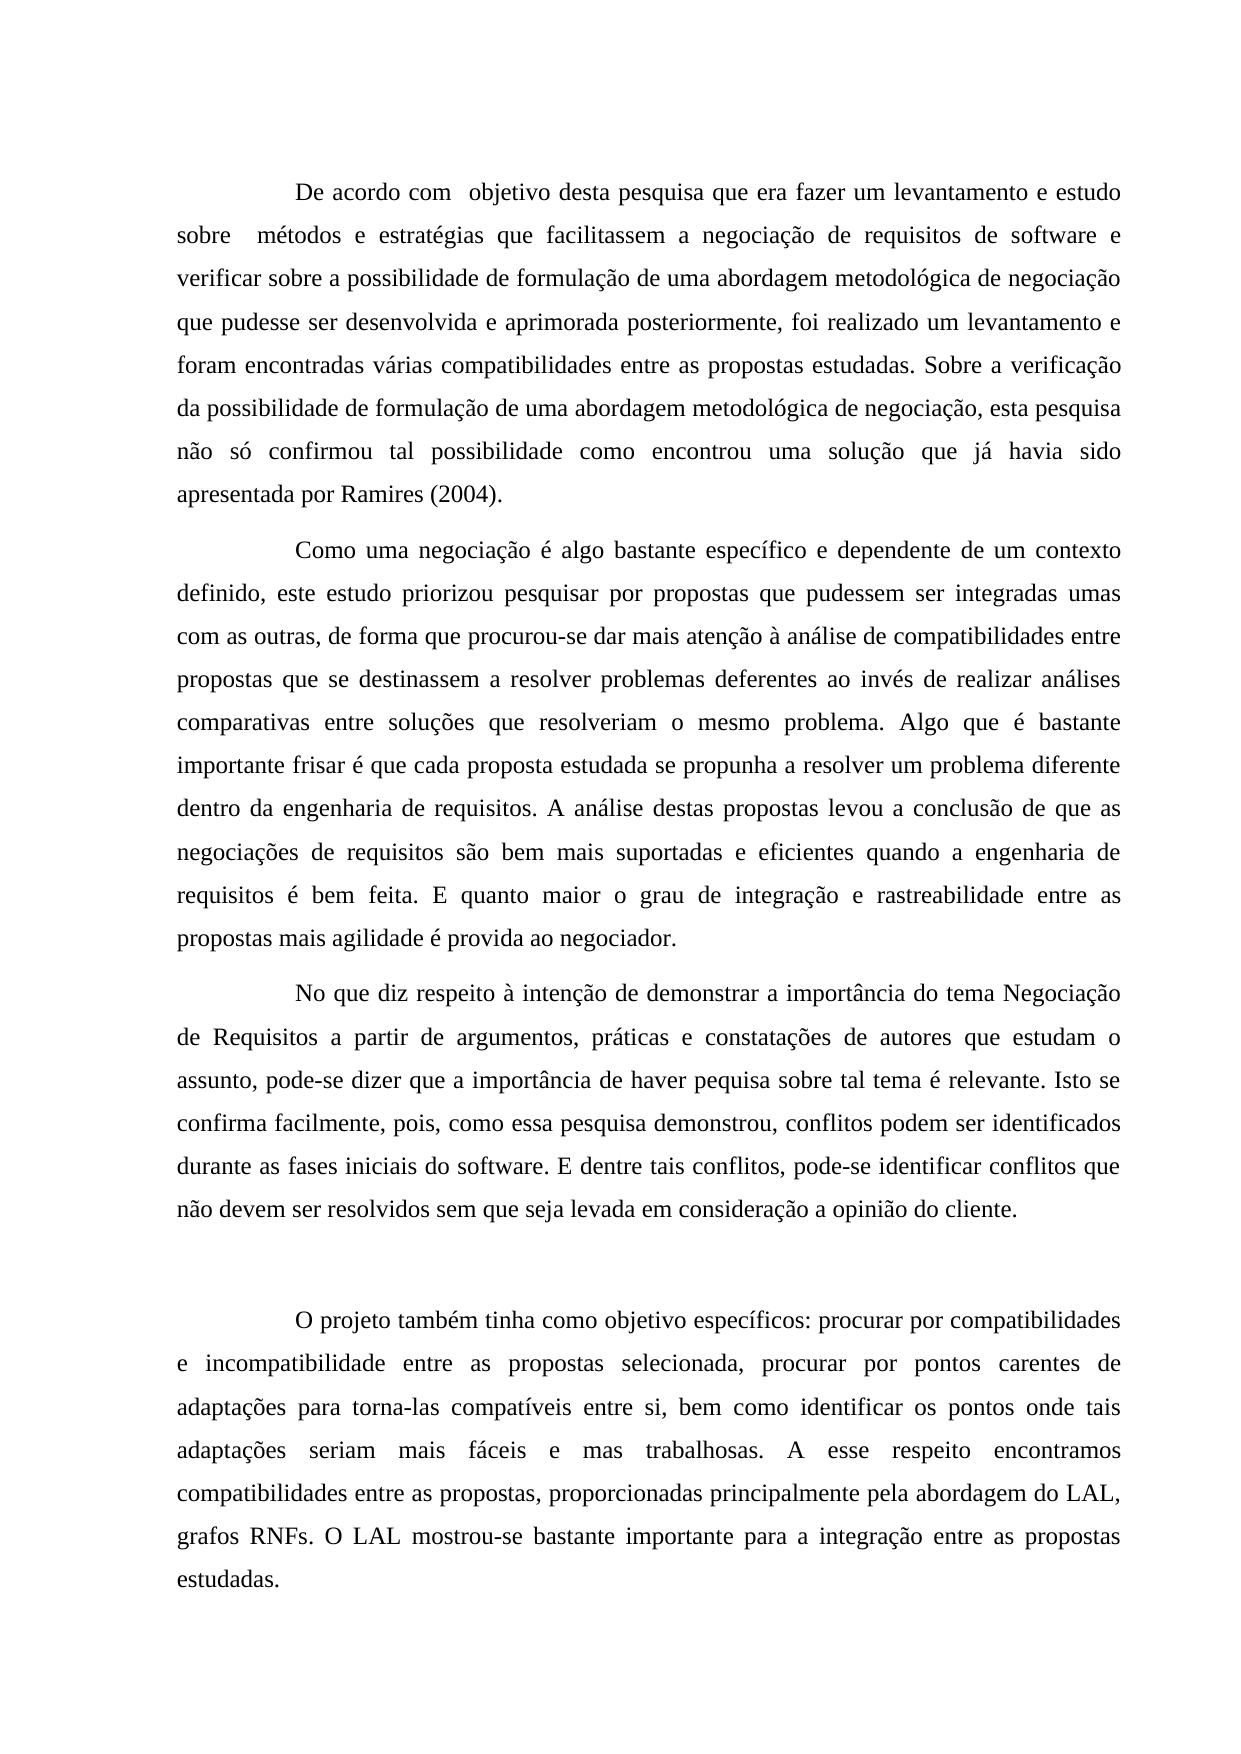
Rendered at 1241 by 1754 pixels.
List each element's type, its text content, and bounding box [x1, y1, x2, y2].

text Como uma negociação é algo bastante específico e dependente de um contexto definido, este estudo priorizou pesquisar por propostas que pudessem ser integradas umas com as outras, de forma que procurou-se dar mais atenção à análise de compatibilidades entre propostas que se destinassem a resolver problemas deferentes ao invés de realizar análises comparativas entre soluções que resolveriam o mesmo problema. Algo que é bastante importante frisar é que cada proposta estudada se propunha a resolver um problema diferente dentro da engenharia de requisitos. A análise destas propostas levou a conclusão de que as negociações de requisitos são bem mais suportadas e eficientes quando a engenharia de requisitos é bem feita. E quanto maior o grau de integração e rastreabilidade entre as propostas mais agilidade é provida ao negociador. [177, 535, 1122, 952]
text No que diz respeito à intenção de demonstrar a importância do tema Negociação de Requisitos a partir de argumentos, práticas e constatações de autores que estudam o assunto, pode-se dizer que a importância de haver pequisa sobre tal tema é relevante. Isto se confirma facilmente, pois, como essa pesquisa demonstrou, conflitos podem ser identificados durante as fases iniciais do software. E dentre tais conflitos, pode-se identificar conflitos que não devem ser resolvidos sem que seja levada em consideração a opinião do cliente. [177, 978, 1122, 1223]
text De acordo com objetivo desta pesquisa que era fazer um levantamento e estudo sobre métodos e estratégias que facilitassem a negociação de requisitos de software e verificar sobre a possibilidade de formulação de uma abordagem metodológica de negociação que pudesse ser desenvolvida e aprimorada posteriormente, foi realizado um levantamento e foram encontradas várias compatibilidades entre as propostas estudadas. Sobre a verificação da possibilidade de formulação de uma abordagem metodológica de negociação, esta pesquisa não só confirmou tal possibilidade como encontrou uma solução que já havia sido apresentada por Ramires (2004). [177, 177, 1122, 508]
text O projeto também tinha como objetivo específicos: procurar por compatibilidades e incompatibilidade entre as propostas selecionada, procurar por pontos carentes de adaptações para torna-las compatíveis entre si, bem como identificar os pontos onde tais adaptações seriam mais fáceis e mas trabalhosas. A esse respeito encontramos compatibilidades entre as propostas, proporcionadas principalmente pela abordagem do LAL, grafos RNFs. O LAL mostrou-se bastante importante para a integração entre as propostas estudadas. [177, 1305, 1122, 1593]
